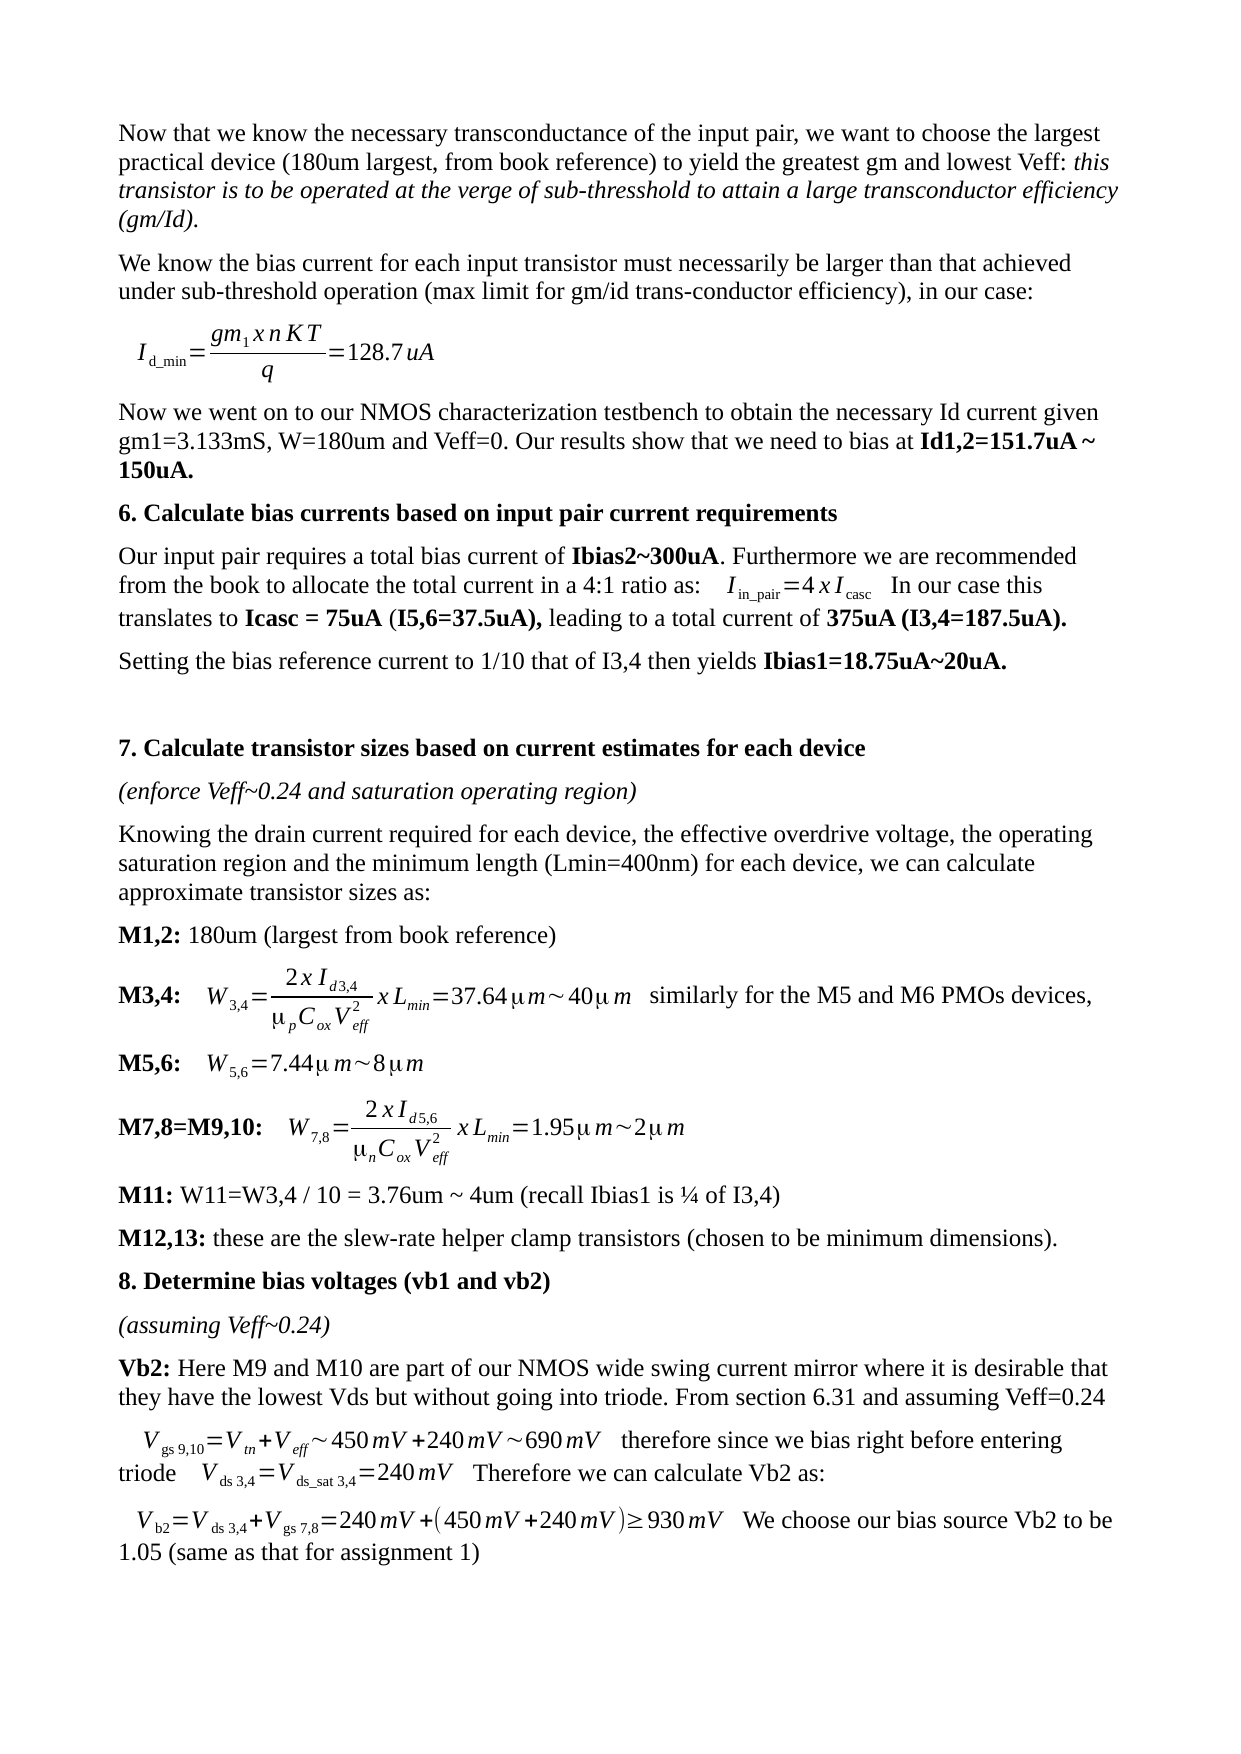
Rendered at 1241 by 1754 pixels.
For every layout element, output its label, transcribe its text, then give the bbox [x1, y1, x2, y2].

text M3,4: similarly for the M5 and M6 PMOs devices, [118, 963, 1122, 1033]
text Our input pair requires a total bias current of Ibias2~300uA. Furthermore we are recommended from the book to allocate the total current in a 4:1 ratio as: In our case this translates to Icasc = 75uA (I5,6=37.5uA), leading to a total current of 375uA (I3,4=187.5uA). [118, 541, 1122, 631]
text Vb2: Here M9 and M10 are part of our NMOS wide swing current mirror where it is desirable that they have the lowest Vds but without going into triode. From section 6.31 and assuming Veff=0.24 [118, 1353, 1122, 1411]
text M11: W11=W3,4 / 10 = 3.76um ~ 4um (recall Ibias1 is ¼ of I3,4) [118, 1180, 1122, 1208]
text M12,13: these are the slew-rate helper clamp transistors (chosen to be minimum dimensions). [118, 1223, 1122, 1252]
text 7. Calculate transistor sizes based on current estimates for each device [118, 733, 1122, 761]
text Now we went on to our NMOS characterization testbench to obtain the necessary Id current given gm1=3.133mS, W=180um and Veff=0. Our results show that we need to bias at Id1,2=151.7uA ~ 150uA. [118, 397, 1122, 483]
text 8. Determine bias voltages (vb1 and vb2) [118, 1266, 1122, 1295]
text Knowing the drain current required for each device, the effective overdrive voltage, the operating saturation region and the minimum length (Lmin=400nm) for each device, we can calculate approximate transistor sizes as: [118, 819, 1122, 906]
text therefore since we bias right before entering triode Therefore we can calculate Vb2 as: [118, 1425, 1122, 1490]
text (assuming Veff~0.24) [118, 1310, 1122, 1338]
text M5,6: [118, 1048, 1122, 1081]
text We choose our bias source Vb2 to be 1.05 (same as that for assignment 1) [118, 1505, 1122, 1566]
text M7,8=M9,10: [118, 1095, 1122, 1165]
text Now that we know the necessary transconductance of the input pair, we want to choose the largest practical device (180um largest, from book reference) to yield the greatest gm and lowest Veff: this transistor is to be operated at the verge of sub-thresshold to attain a large transconductor efficiency (gm/Id). [118, 118, 1122, 233]
text Setting the bias reference current to 1/10 that of I3,4 then yields Ibias1=18.75uA~20uA. [118, 646, 1122, 675]
text We know the bias current for each input transistor must necessarily be larger than that achieved under sub-threshold operation (max limit for gm/id trans-conductor efficiency), in our case: [118, 248, 1122, 305]
text (enforce Veff~0.24 and saturation operating region) [118, 776, 1122, 805]
text M1,2: 180um (largest from book reference) [118, 920, 1122, 949]
text 6. Calculate bias currents based on input pair current requirements [118, 498, 1122, 527]
